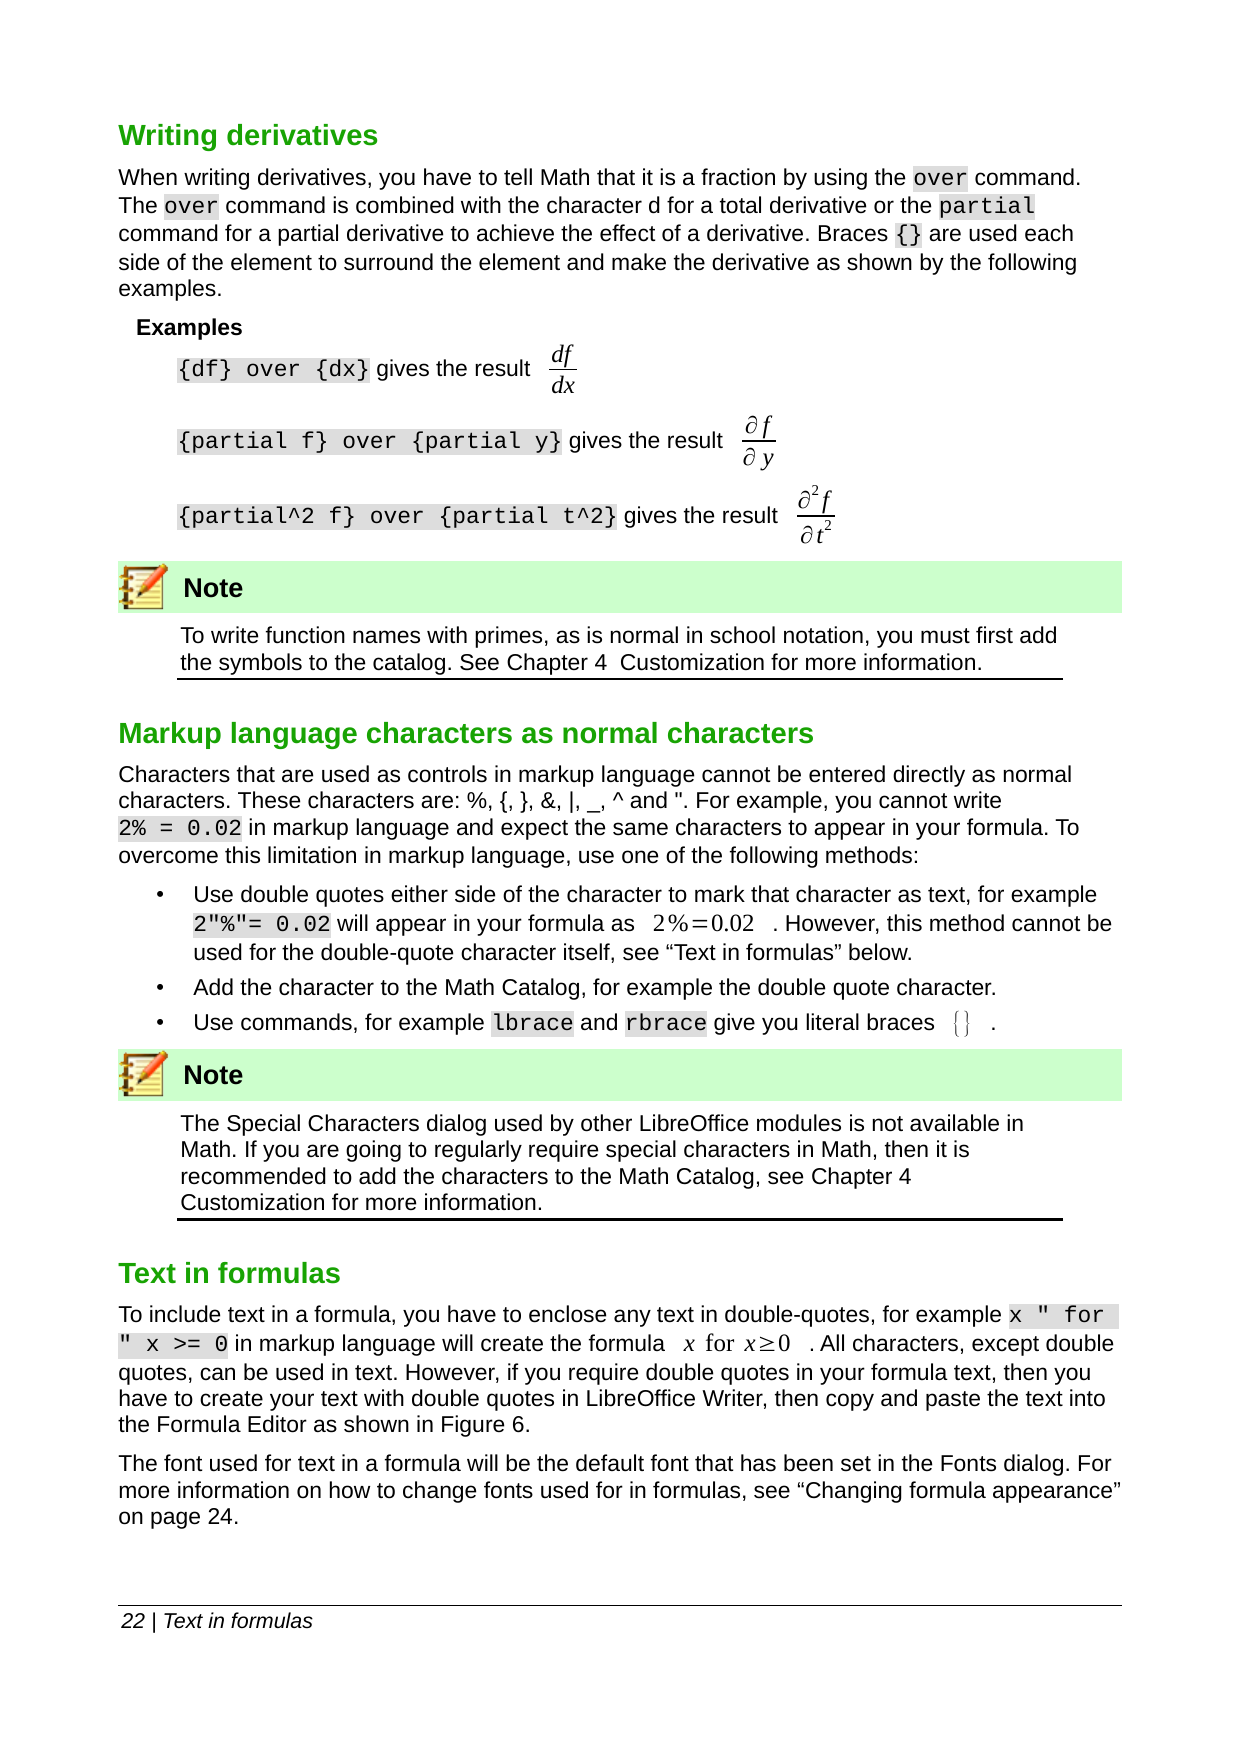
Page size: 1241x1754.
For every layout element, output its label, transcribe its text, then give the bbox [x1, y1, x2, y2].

subtitle Text in formulas [118, 1256, 1122, 1289]
list Add the character to the Math Catalog, for example the double quote character. [156, 974, 1122, 1000]
subtitle Writing derivatives [118, 118, 1122, 152]
text {df} over {dx} gives the result [177, 340, 1122, 399]
text To include text in a formula, you have to enclose any text in double-quotes, for example x " for " x >= 0 in markup language will create the formula. All characters, except double quotes, can be used in text. However, if you require double quotes in your formula text, then you have to create your text with double quotes in LibreOffice Writer, then copy and paste the text into the Formula Editor as shown in Figure 6. [118, 1301, 1122, 1438]
subtitle Note [118, 561, 1122, 613]
list Use double quotes either side of the character to mark that character as text, for example 2"%"= 0.02 will appear in your formula as. However, this method cannot be used for the double-quote character itself, see “Text in formulas” below. [156, 881, 1122, 965]
text Examples [136, 314, 1122, 340]
text The Special Characters dialog used by other LibreOffice modules is not available in Math. If you are going to regularly require special characters in Math, then it is recommended to add the characters to the Math Catalog, see Chapter 4 Customization for more information. [177, 1107, 1063, 1218]
text The font used for text in a formula will be the default font that has been set in the Fonts dialog. For more information on how to change fonts used for in formulas, see “Changing formula appearance” on page 24. [118, 1450, 1122, 1529]
text {partial^2 f} over {partial t^2} gives the result [177, 483, 1122, 549]
text To write function names with primes, as is normal in school notation, you must first add the symbols to the catalog. See Chapter 4 Customization for more information. [177, 619, 1063, 678]
list Use commands, for example lbrace and rbrace give you literal braces. [156, 1009, 1122, 1037]
text {partial f} over {partial y} gives the result [177, 411, 1122, 470]
subtitle Markup language characters as normal characters [118, 716, 1122, 749]
subtitle Note [118, 1049, 1122, 1101]
picture [119, 562, 170, 613]
text Characters that are used as controls in markup language cannot be entered directly as normal characters. These characters are: %, {, }, &, |, _, ^ and ". For example, you cannot write 2% = 0.02 in markup language and expect the same characters to appear in your formula. To overcome this limitation in markup language, use one of the following methods: [118, 761, 1122, 868]
picture [119, 1049, 170, 1100]
text When writing derivatives, you have to tell Math that it is a fraction by using the over command. The over command is combined with the character d for a total derivative or the partial command for a partial derivative to achieve the effect of a derivative. Braces {} are used each side of the element to surround the element and make the derivative as shown by the following examples. [118, 163, 1122, 301]
